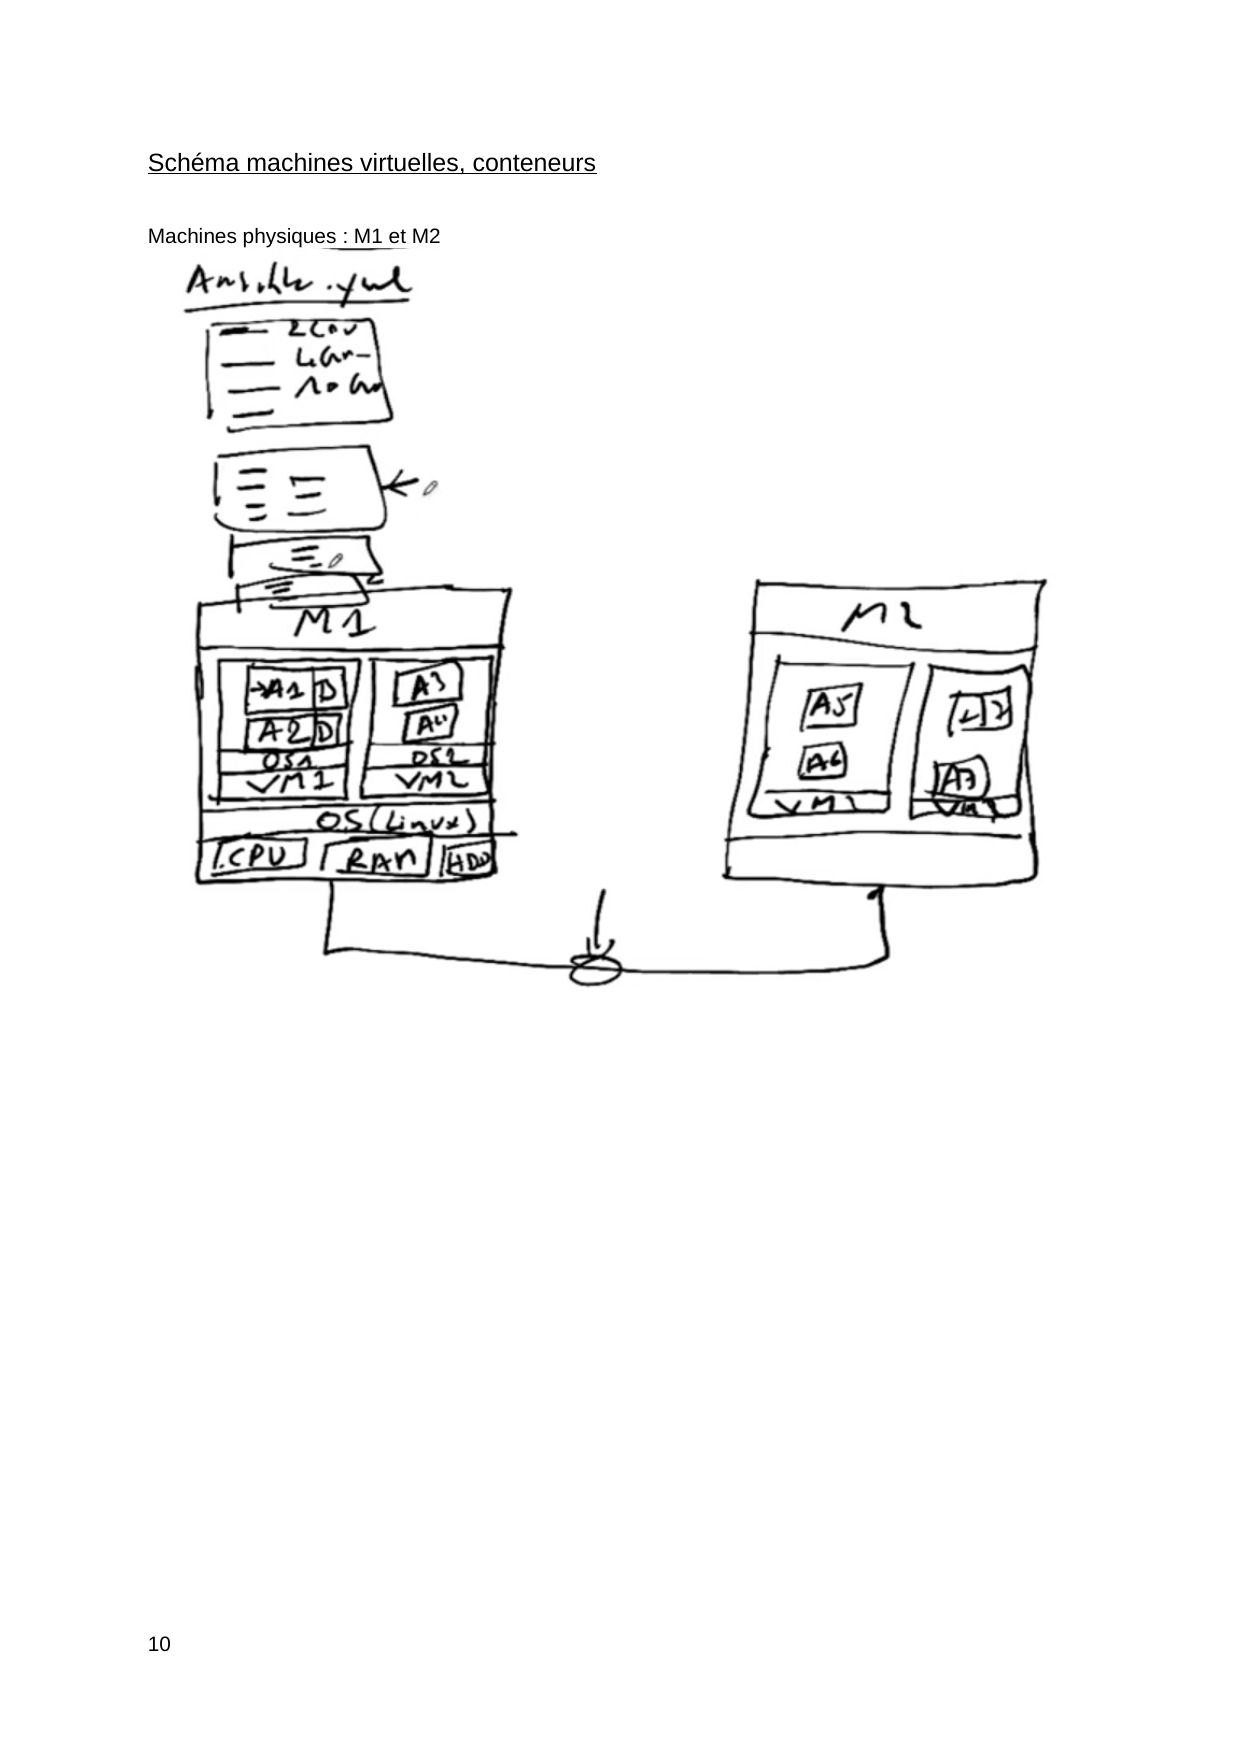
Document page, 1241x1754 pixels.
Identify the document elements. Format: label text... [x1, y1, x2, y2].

subtitle Schéma machines virtuelles, conteneurs [148, 148, 1093, 176]
text Machines physiques : M1 et M2 [148, 224, 1093, 248]
picture [147, 248, 1093, 1005]
